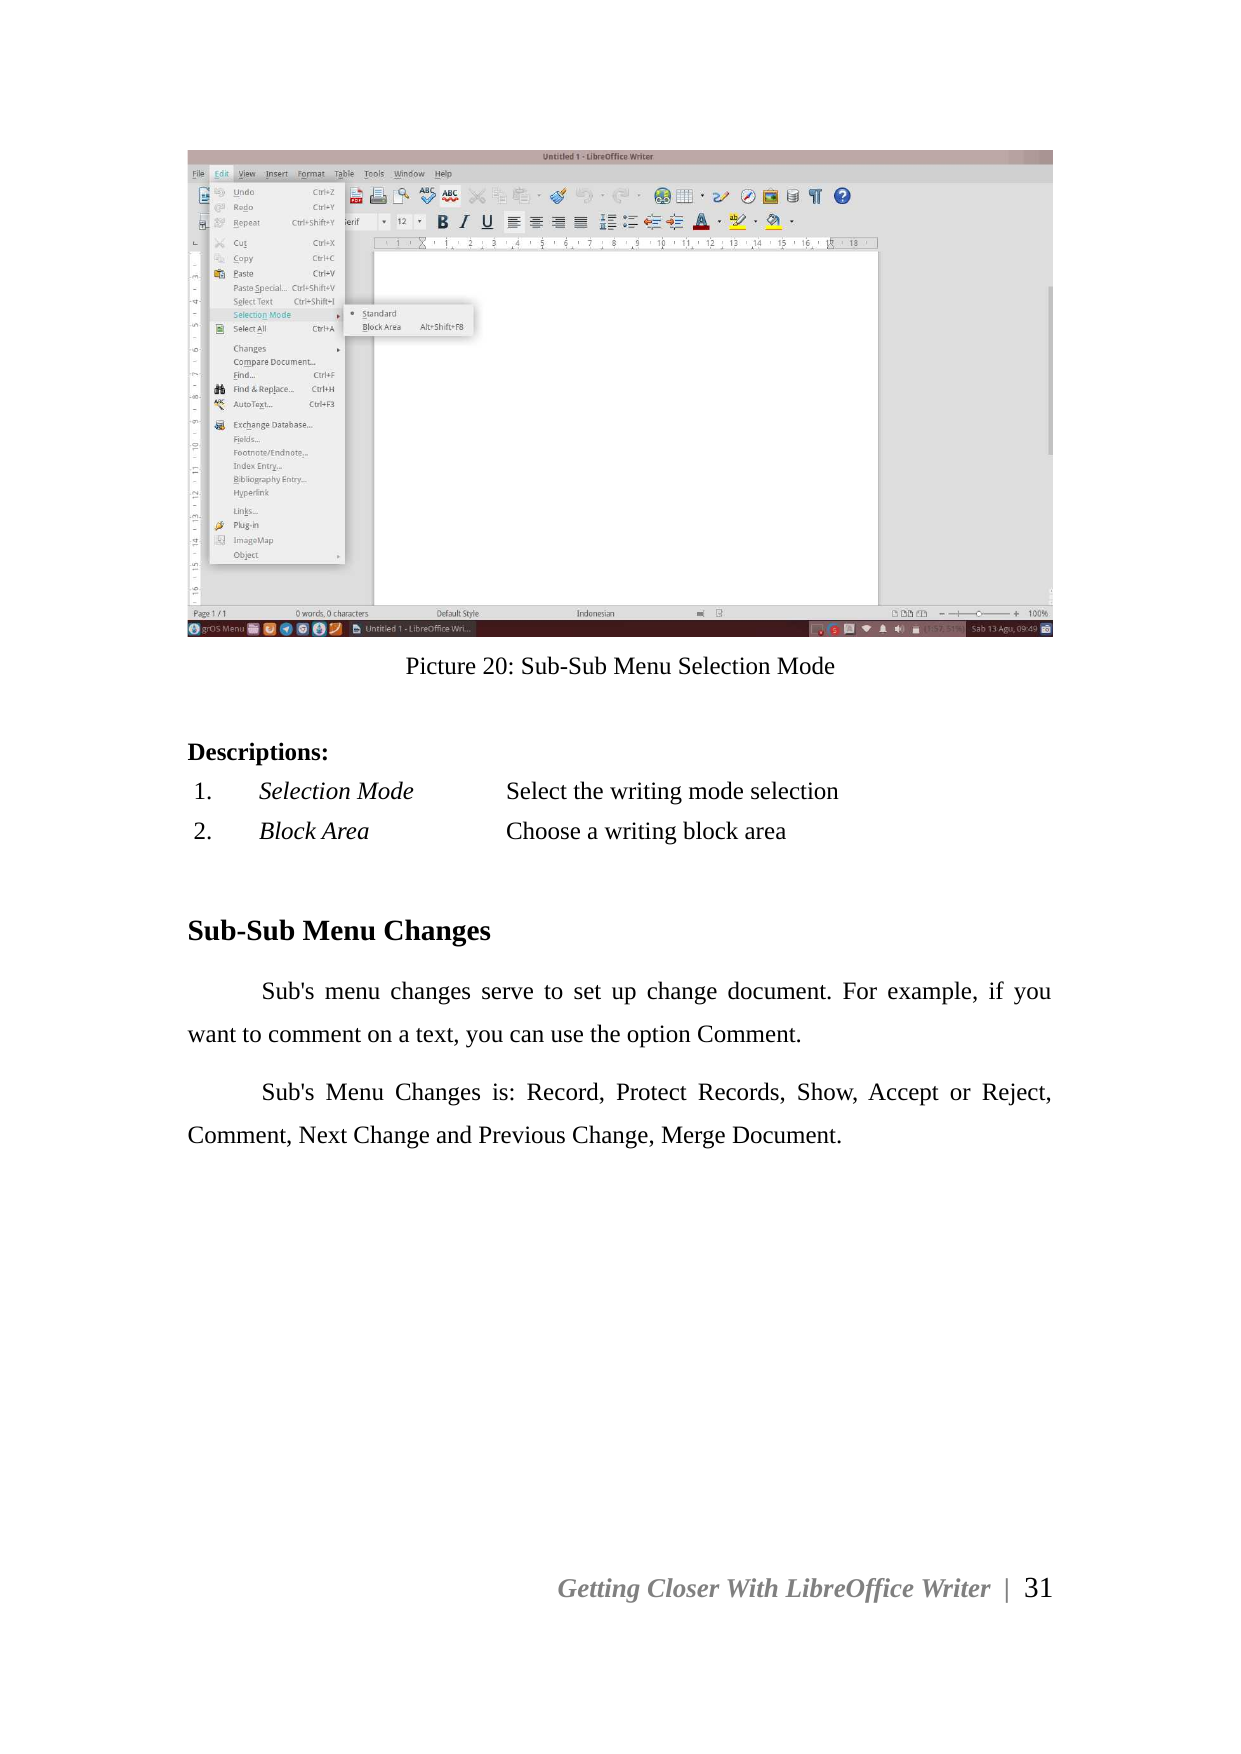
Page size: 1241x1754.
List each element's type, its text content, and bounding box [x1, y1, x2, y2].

table_header Select the writing mode selection [500, 770, 1012, 810]
table_cell Block Area [253, 810, 500, 851]
picture [187, 150, 1053, 637]
table_cell Choose a writing block area [500, 810, 1012, 851]
table_cell 2. [188, 810, 253, 851]
subtitle Sub-Sub Menu Changes [187, 913, 1053, 947]
text Sub's menu changes serve to set up change document. For example, if you want to comment on a text, you can use the option Comment. [187, 976, 1053, 1048]
table_header Selection Mode [253, 770, 500, 810]
text Descriptions: [187, 737, 1053, 766]
table_header 1. [188, 770, 253, 810]
text Picture 20: Sub-Sub Menu Selection Mode [187, 637, 1053, 680]
text Sub's Menu Changes is: Record, Protect Records, Show, Accept or Reject, Comment, Next Change and Previous Change, Merge Document. [187, 1077, 1053, 1149]
